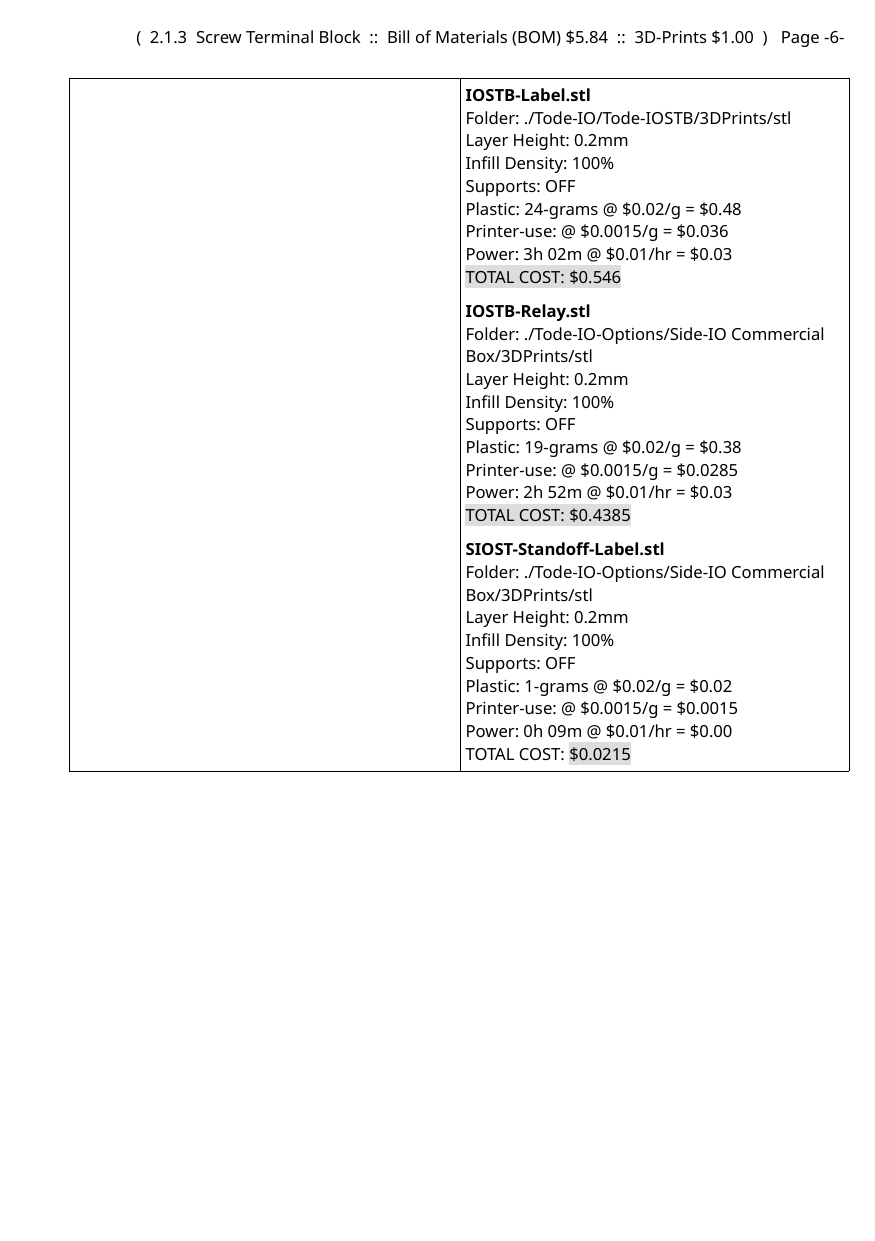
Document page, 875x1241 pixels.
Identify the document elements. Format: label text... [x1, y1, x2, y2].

table_cell SIOST-Standoff-Label.stl Folder: ./Tode-IO-Options/Side-IO Commercial Box/3DPrints/stl Layer Height: 0.2mm Infill Density: 100% Supports: OFF Plastic: 1-grams @ $0.02/g = $0.02 Printer-use: @ $0.0015/g = $0.0015 Power: 0h 09m @ $0.01/hr = $0.00 TOTAL COST: $0.0215 [461, 532, 849, 771]
table_cell [70, 294, 460, 532]
table_header [70, 79, 460, 294]
table_cell [70, 532, 460, 771]
table_header IOSTB-Label.stl Folder: ./Tode-IO/Tode-IOSTB/3DPrints/stl Layer Height: 0.2mm Infill Density: 100% Supports: OFF Plastic: 24-grams @ $0.02/g = $0.48 Printer-use: @ $0.0015/g = $0.036 Power: 3h 02m @ $0.01/hr = $0.03 TOTAL COST: $0.546 [461, 79, 849, 294]
table_cell IOSTB-Relay.stl Folder: ./Tode-IO-Options/Side-IO Commercial Box/3DPrints/stl Layer Height: 0.2mm Infill Density: 100% Supports: OFF Plastic: 19-grams @ $0.02/g = $0.38 Printer-use: @ $0.0015/g = $0.0285 Power: 2h 52m @ $0.01/hr = $0.03 TOTAL COST: $0.4385 [461, 294, 849, 532]
